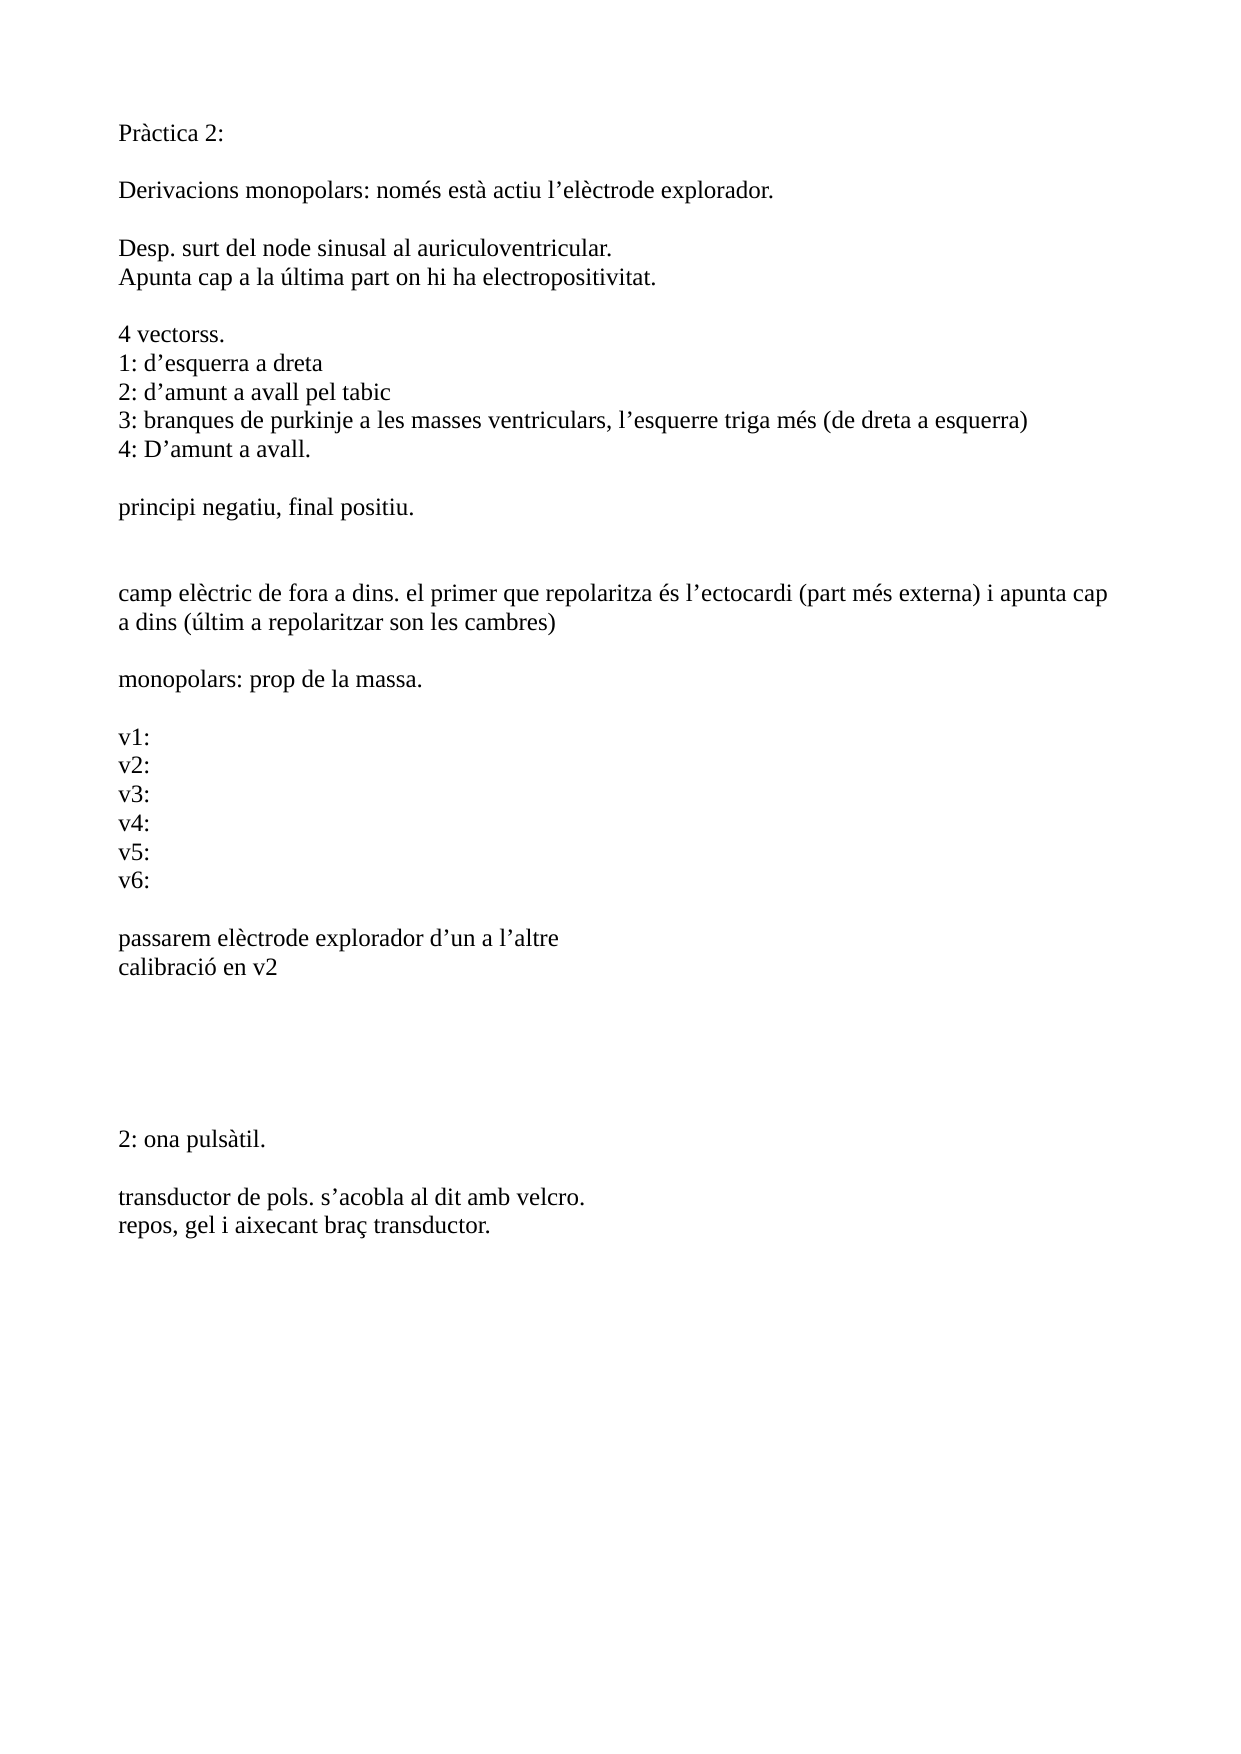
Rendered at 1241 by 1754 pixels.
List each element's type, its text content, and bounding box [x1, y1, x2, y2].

text camp elèctric de fora a dins. el primer que repolaritza és l’ectocardi (part més externa) i apunta cap a dins (últim a repolaritzar son les cambres) [118, 578, 1122, 636]
text v4: [118, 808, 1122, 837]
text repos, gel i aixecant braç transductor. [118, 1211, 1122, 1239]
text 4 vectorss. [118, 319, 1122, 348]
text v1: [118, 722, 1122, 751]
text passarem elèctrode explorador d’un a l’altre [118, 923, 1122, 952]
text Apunta cap a la última part on hi ha electropositivitat. [118, 262, 1122, 291]
text Desp. surt del node sinusal al auriculoventricular. [118, 233, 1122, 262]
text 2: ona pulsàtil. [118, 1124, 1122, 1153]
text monopolars: prop de la massa. [118, 664, 1122, 693]
text v2: [118, 751, 1122, 779]
text Derivacions monopolars: només està actiu l’elèctrode explorador. [118, 176, 1122, 204]
text principi negatiu, final positiu. [118, 492, 1122, 521]
text 3: branques de purkinje a les masses ventriculars, l’esquerre triga més (de dreta a esquerra) [118, 406, 1122, 434]
text 2: d’amunt a avall pel tabic [118, 377, 1122, 406]
text calibració en v2 [118, 952, 1122, 981]
text v5: [118, 837, 1122, 866]
text transductor de pols. s’acobla al dit amb velcro. [118, 1182, 1122, 1211]
text Pràctica 2: [118, 118, 1122, 147]
text 4: D’amunt a avall. [118, 434, 1122, 463]
text 1: d’esquerra a dreta [118, 348, 1122, 377]
text v6: [118, 866, 1122, 894]
text v3: [118, 779, 1122, 808]
